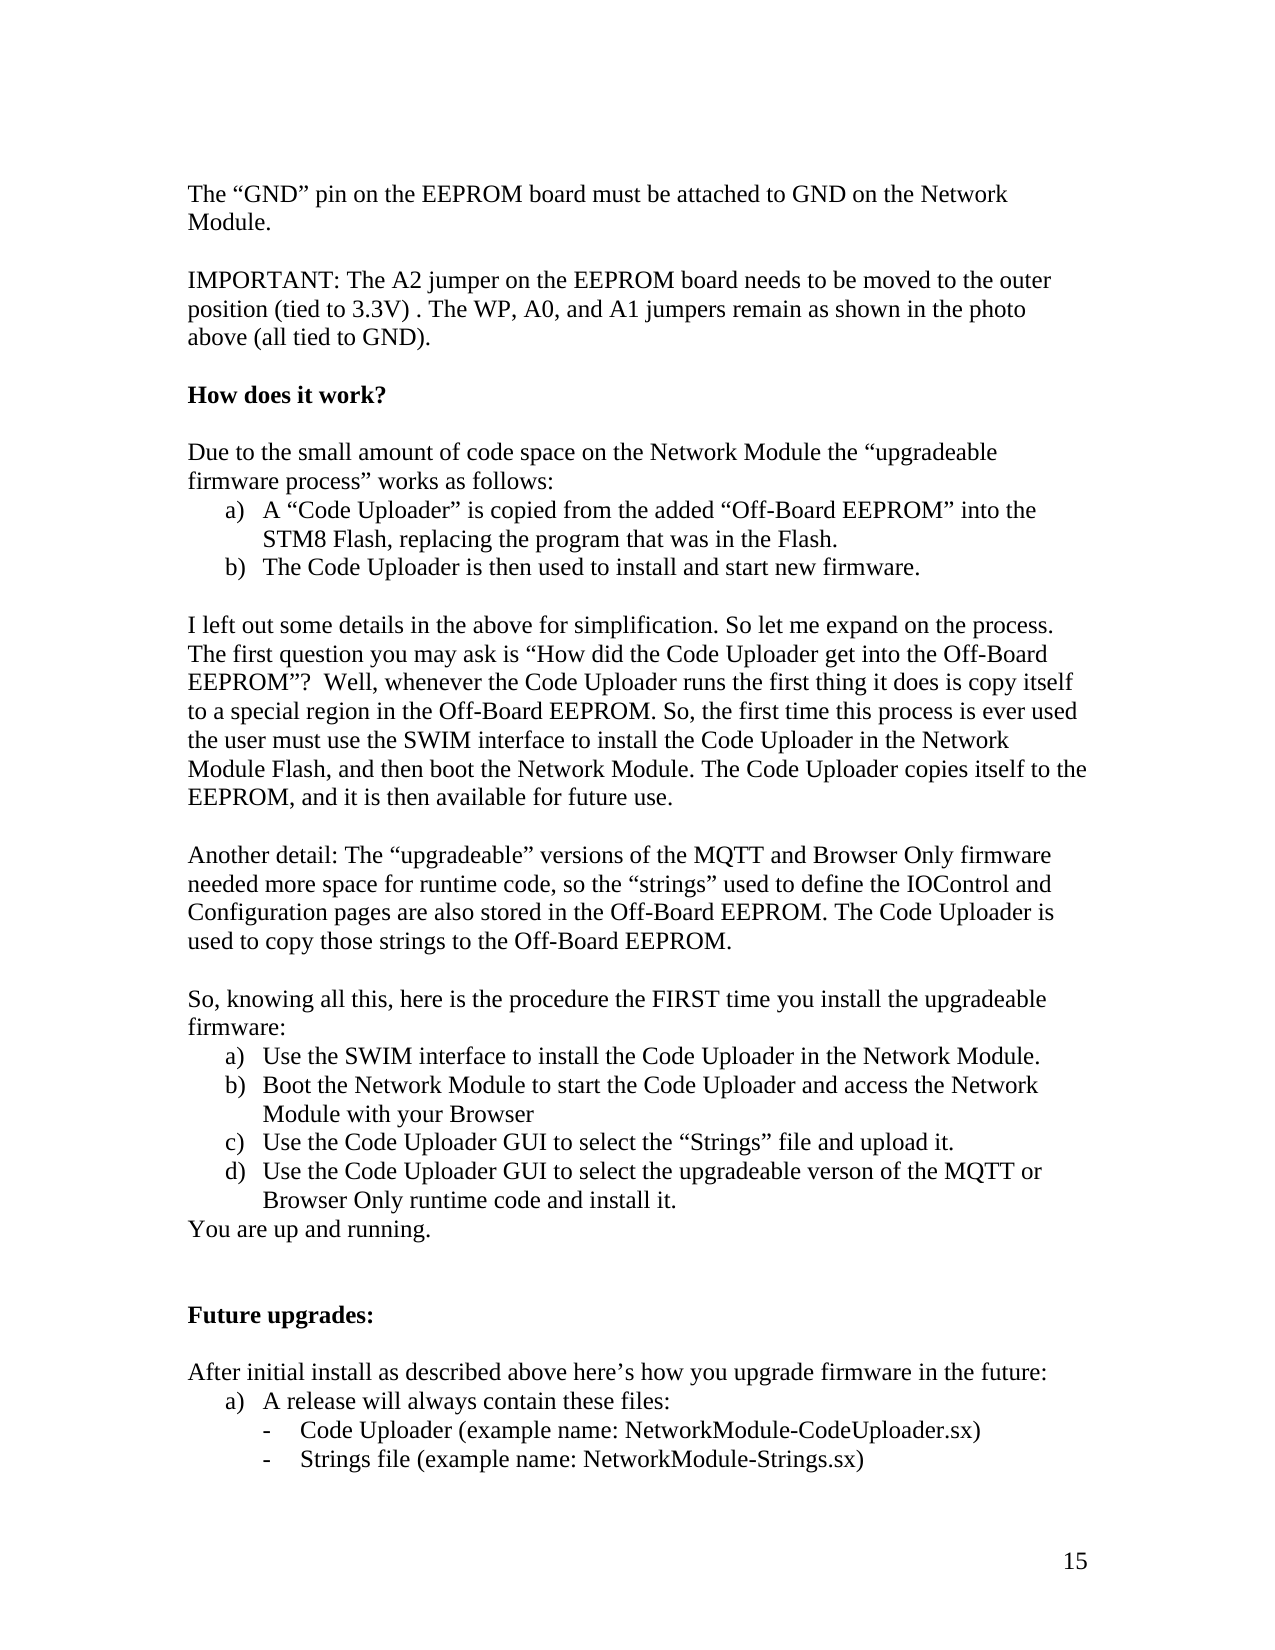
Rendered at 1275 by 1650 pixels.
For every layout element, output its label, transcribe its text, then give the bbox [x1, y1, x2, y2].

text The “GND” pin on the EEPROM board must be attached to GND on the Network Module. [187, 179, 1087, 236]
list The Code Uploader is then used to install and start new firmware. [225, 552, 1087, 581]
text Due to the small amount of code space on the Network Module the “upgradeable firmware process” works as follows: [187, 437, 1087, 495]
list Code Uploader (example name: NetworkModule-CodeUploader.sx) [262, 1415, 1087, 1444]
text So, knowing all this, here is the procedure the FIRST time you install the upgradeable firmware: [187, 984, 1087, 1041]
list A “Code Uploader” is copied from the added “Off-Board EEPROM” into the STM8 Flash, replacing the program that was in the Flash. [225, 495, 1087, 552]
list Strings file (example name: NetworkModule-Strings.sx) [262, 1444, 1087, 1472]
list Boot the Network Module to start the Code Uploader and access the Network Module with your Browser [225, 1070, 1087, 1127]
text Future upgrades: [187, 1300, 1087, 1329]
list Use the Code Uploader GUI to select the “Strings” file and upload it. [225, 1127, 1087, 1156]
text IMPORTANT: The A2 jumper on the EEPROM board needs to be moved to the outer position (tied to 3.3V) . The WP, A0, and A1 jumpers remain as shown in the photo above (all tied to GND). [187, 265, 1087, 351]
list Use the Code Uploader GUI to select the upgradeable verson of the MQTT or Browser Only runtime code and install it. [225, 1156, 1087, 1214]
text Another detail: The “upgradeable” versions of the MQTT and Browser Only firmware needed more space for runtime code, so the “strings” used to define the IOControl and Configuration pages are also stored in the Off-Board EEPROM. The Code Uploader is used to copy those strings to the Off-Board EEPROM. [187, 840, 1087, 955]
list A release will always contain these files: [225, 1386, 1087, 1415]
text I left out some details in the above for simplification. So let me expand on the process. The first question you may ask is “How did the Code Uploader get into the Off-Board EEPROM”? Well, whenever the Code Uploader runs the first thing it does is copy itself to a special region in the Off-Board EEPROM. So, the first time this process is ever used the user must use the SWIM interface to install the Code Uploader in the Network Module Flash, and then boot the Network Module. The Code Uploader copies itself to the EEPROM, and it is then available for future use. [187, 610, 1087, 811]
list Use the SWIM interface to install the Code Uploader in the Network Module. [225, 1041, 1087, 1070]
text How does it work? [187, 380, 1087, 409]
text You are up and running. [187, 1214, 1087, 1242]
text After initial install as described above here’s how you upgrade firmware in the future: [187, 1357, 1087, 1386]
